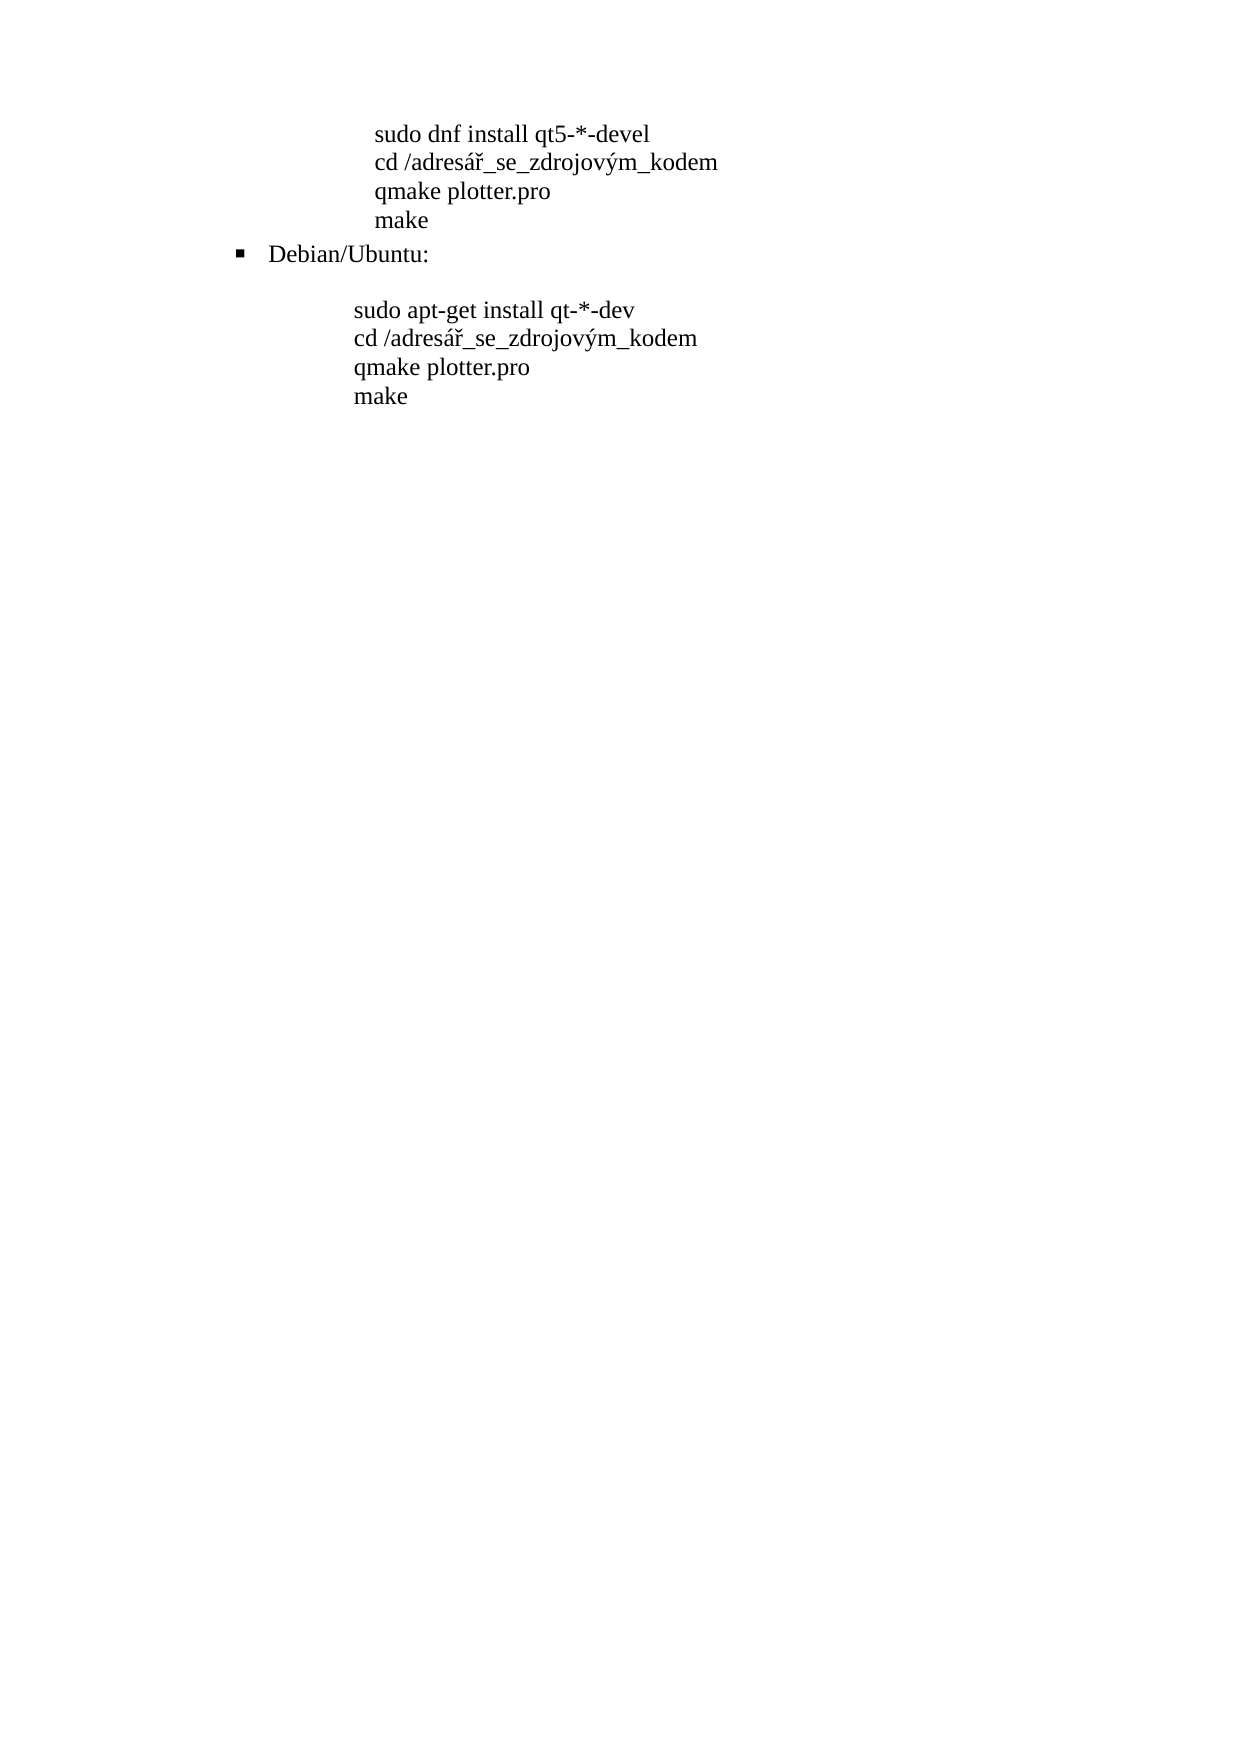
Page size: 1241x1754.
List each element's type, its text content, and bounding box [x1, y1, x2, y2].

list Debian/Ubuntu: [231, 118, 1122, 268]
